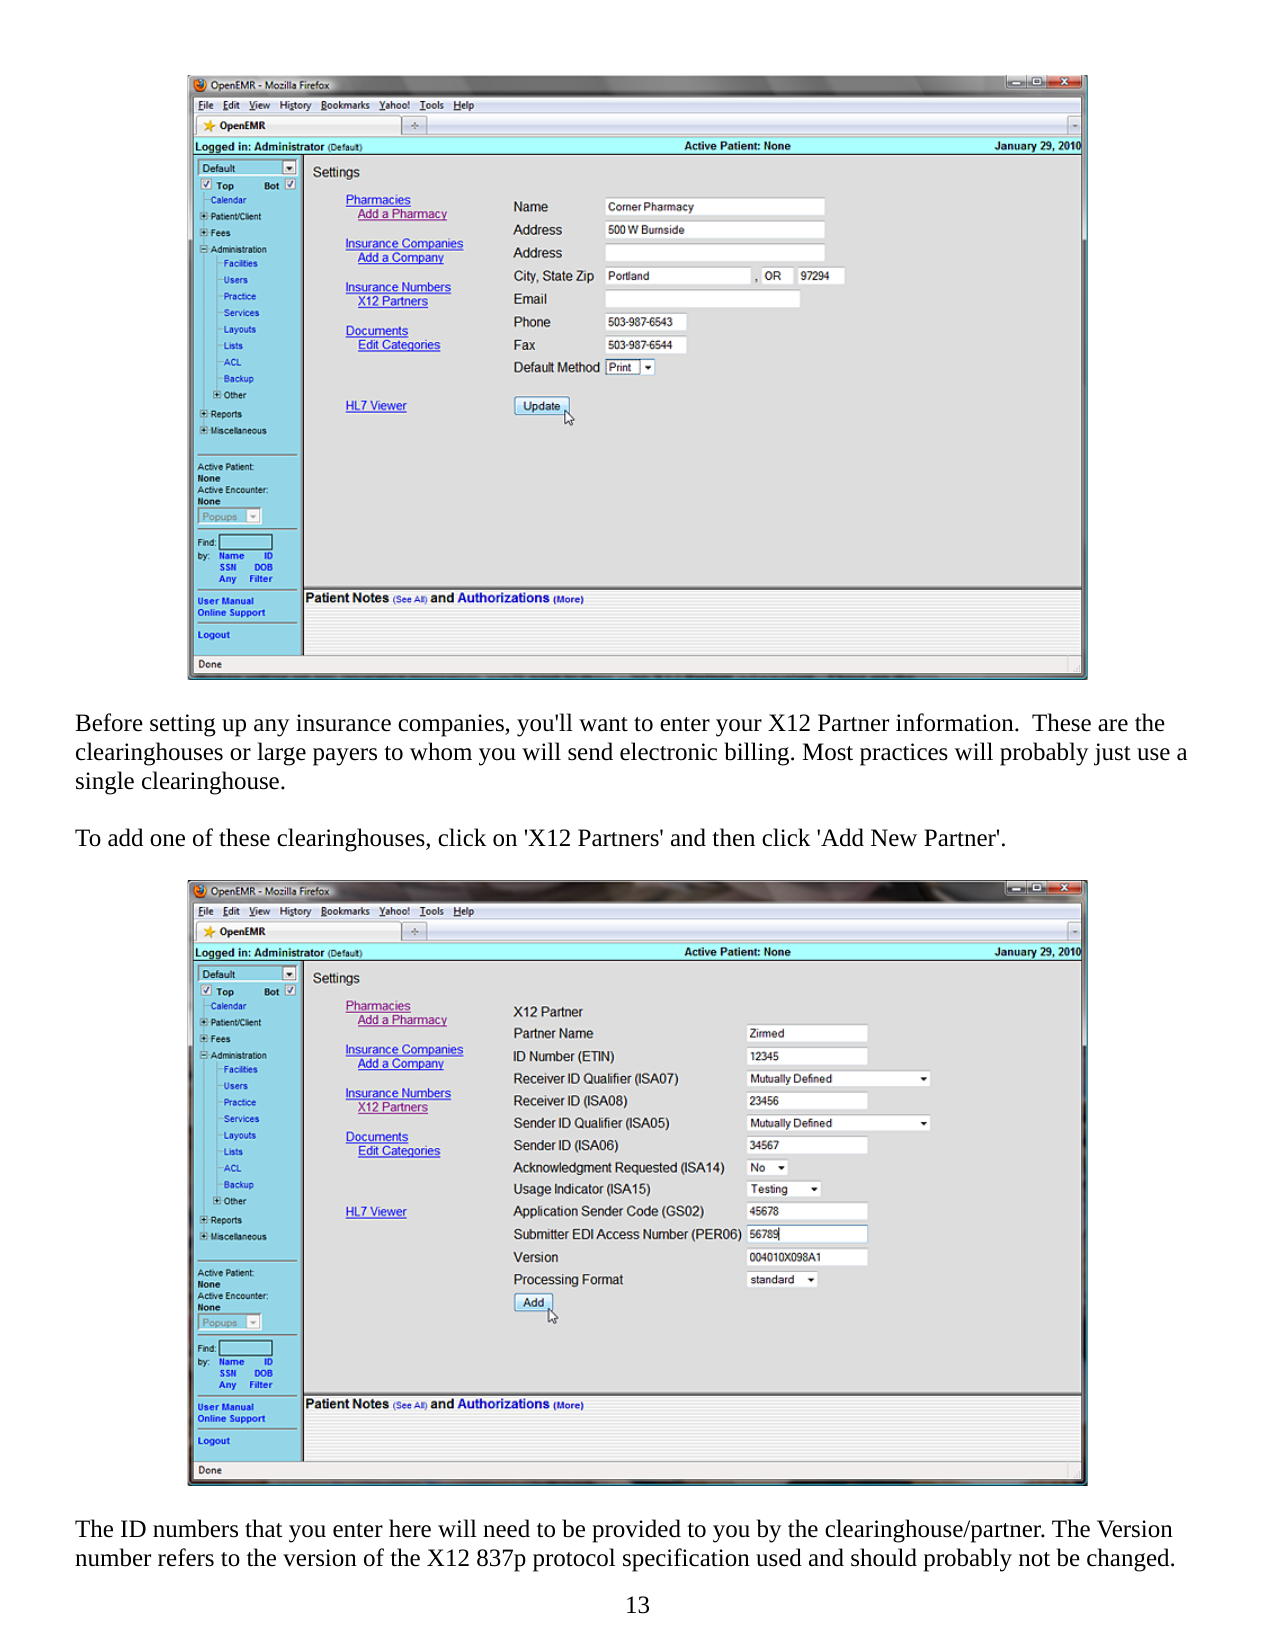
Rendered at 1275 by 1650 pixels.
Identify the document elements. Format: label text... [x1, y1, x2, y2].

picture [187, 75, 1088, 680]
picture [187, 880, 1088, 1486]
text Before setting up any insurance companies, you'll want to enter your X12 Partner information. These are the clearinghouses or large payers to whom you will send electronic billing. Most practices will probably just use a single clearinghouse. [75, 708, 1200, 794]
text The ID numbers that you enter here will need to be provided to you by the clearinghouse/partner. The Version number refers to the version of the X12 837p protocol specification used and should probably not be changed. [75, 1514, 1200, 1571]
text To add one of these clearinghouses, click on 'X12 Partners' and then click 'Add New Partner'. [75, 823, 1200, 852]
